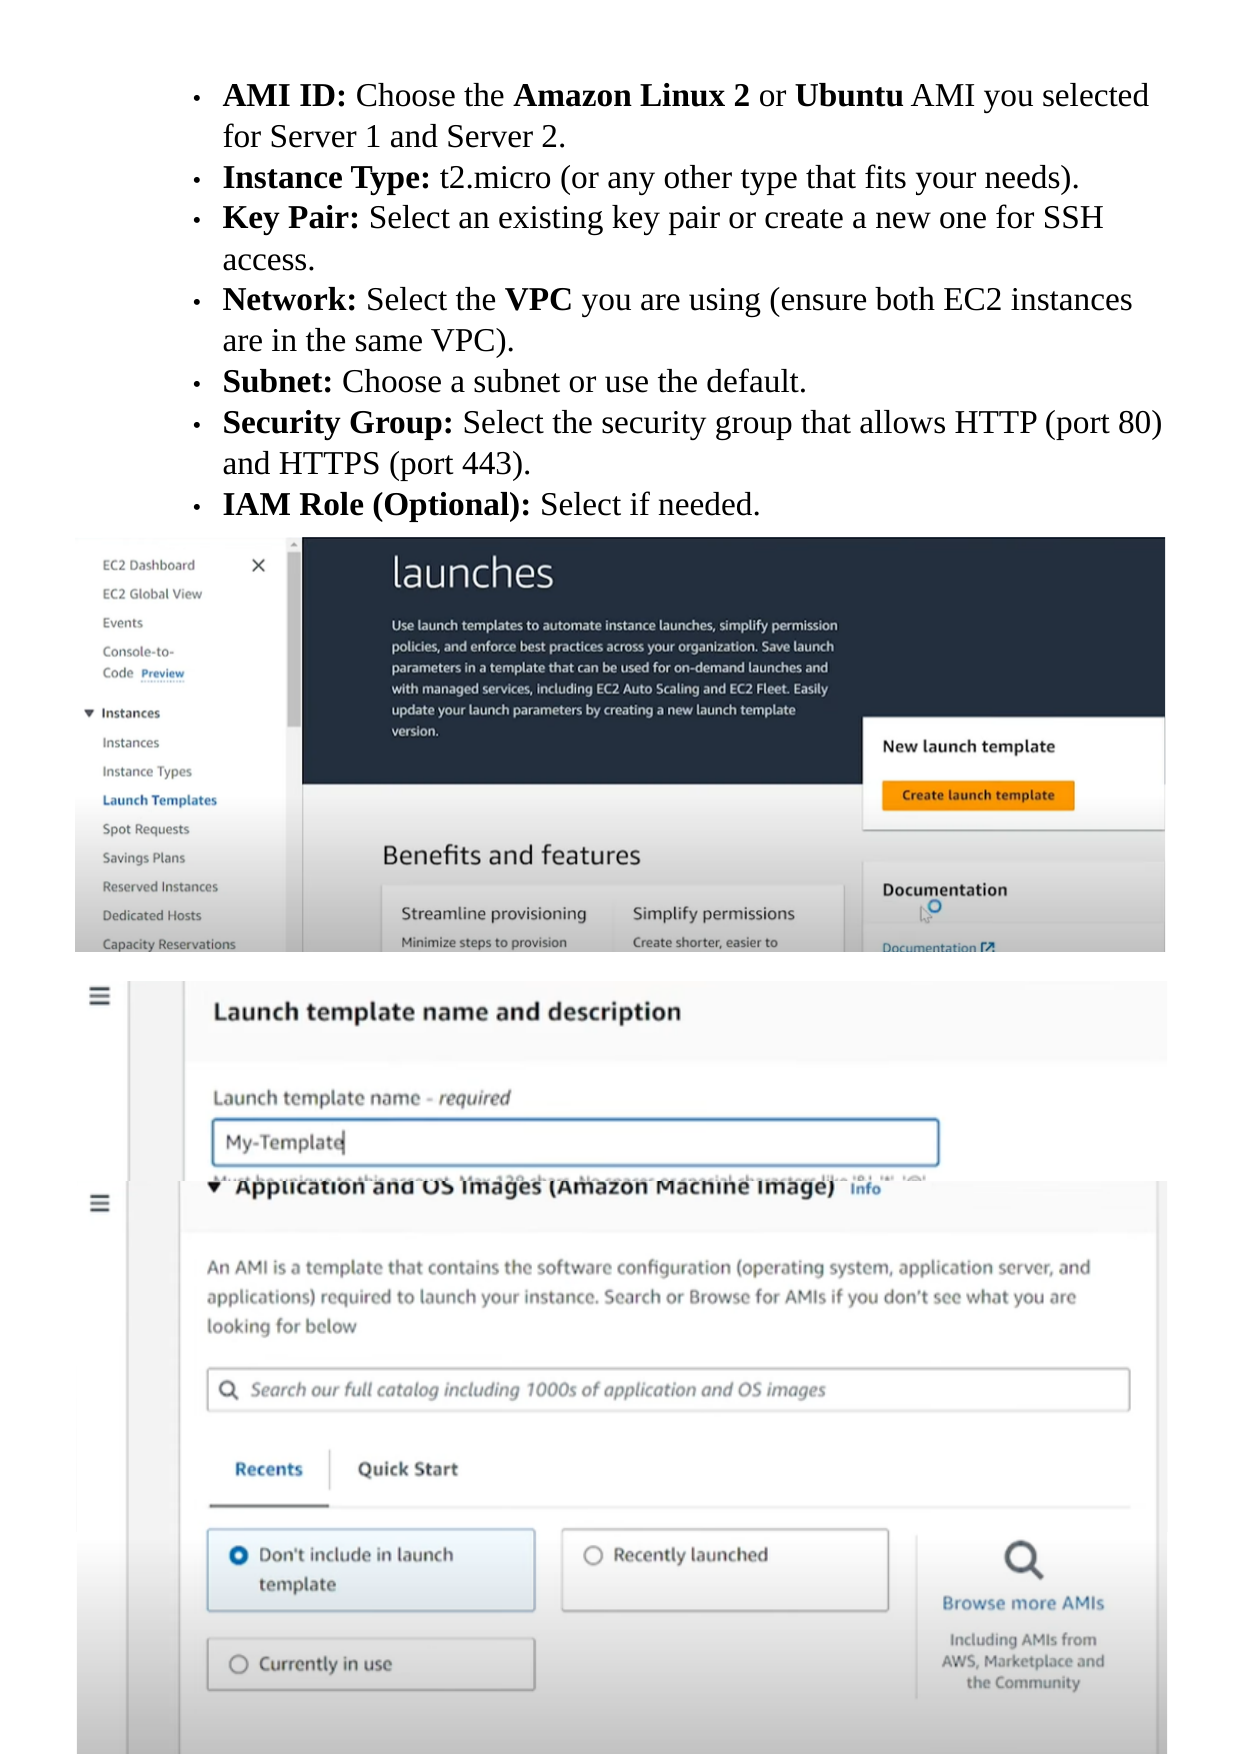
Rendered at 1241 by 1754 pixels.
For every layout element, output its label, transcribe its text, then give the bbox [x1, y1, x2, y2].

list Key Pair: Select an existing key pair or create a new one for SSH access. [193, 198, 1165, 277]
list Security Group: Select the security group that allows HTTP (port 80) and HTTPS (port 443). [193, 402, 1165, 482]
list Network: Select the VPC you are using (ensure both EC2 instances are in the same VPC). [193, 280, 1165, 359]
list IAM Role (Optional): Select if needed. [193, 484, 1165, 523]
list AMI ID: Choose the Amazon Linux 2 or Ubuntu AMI you selected for Server 1 and Server 2. [193, 75, 1165, 154]
list Instance Type: t2.micro (or any other type that fits your needs). [193, 157, 1165, 195]
list Subnet: Choose a subnet or use the default. [193, 362, 1165, 400]
